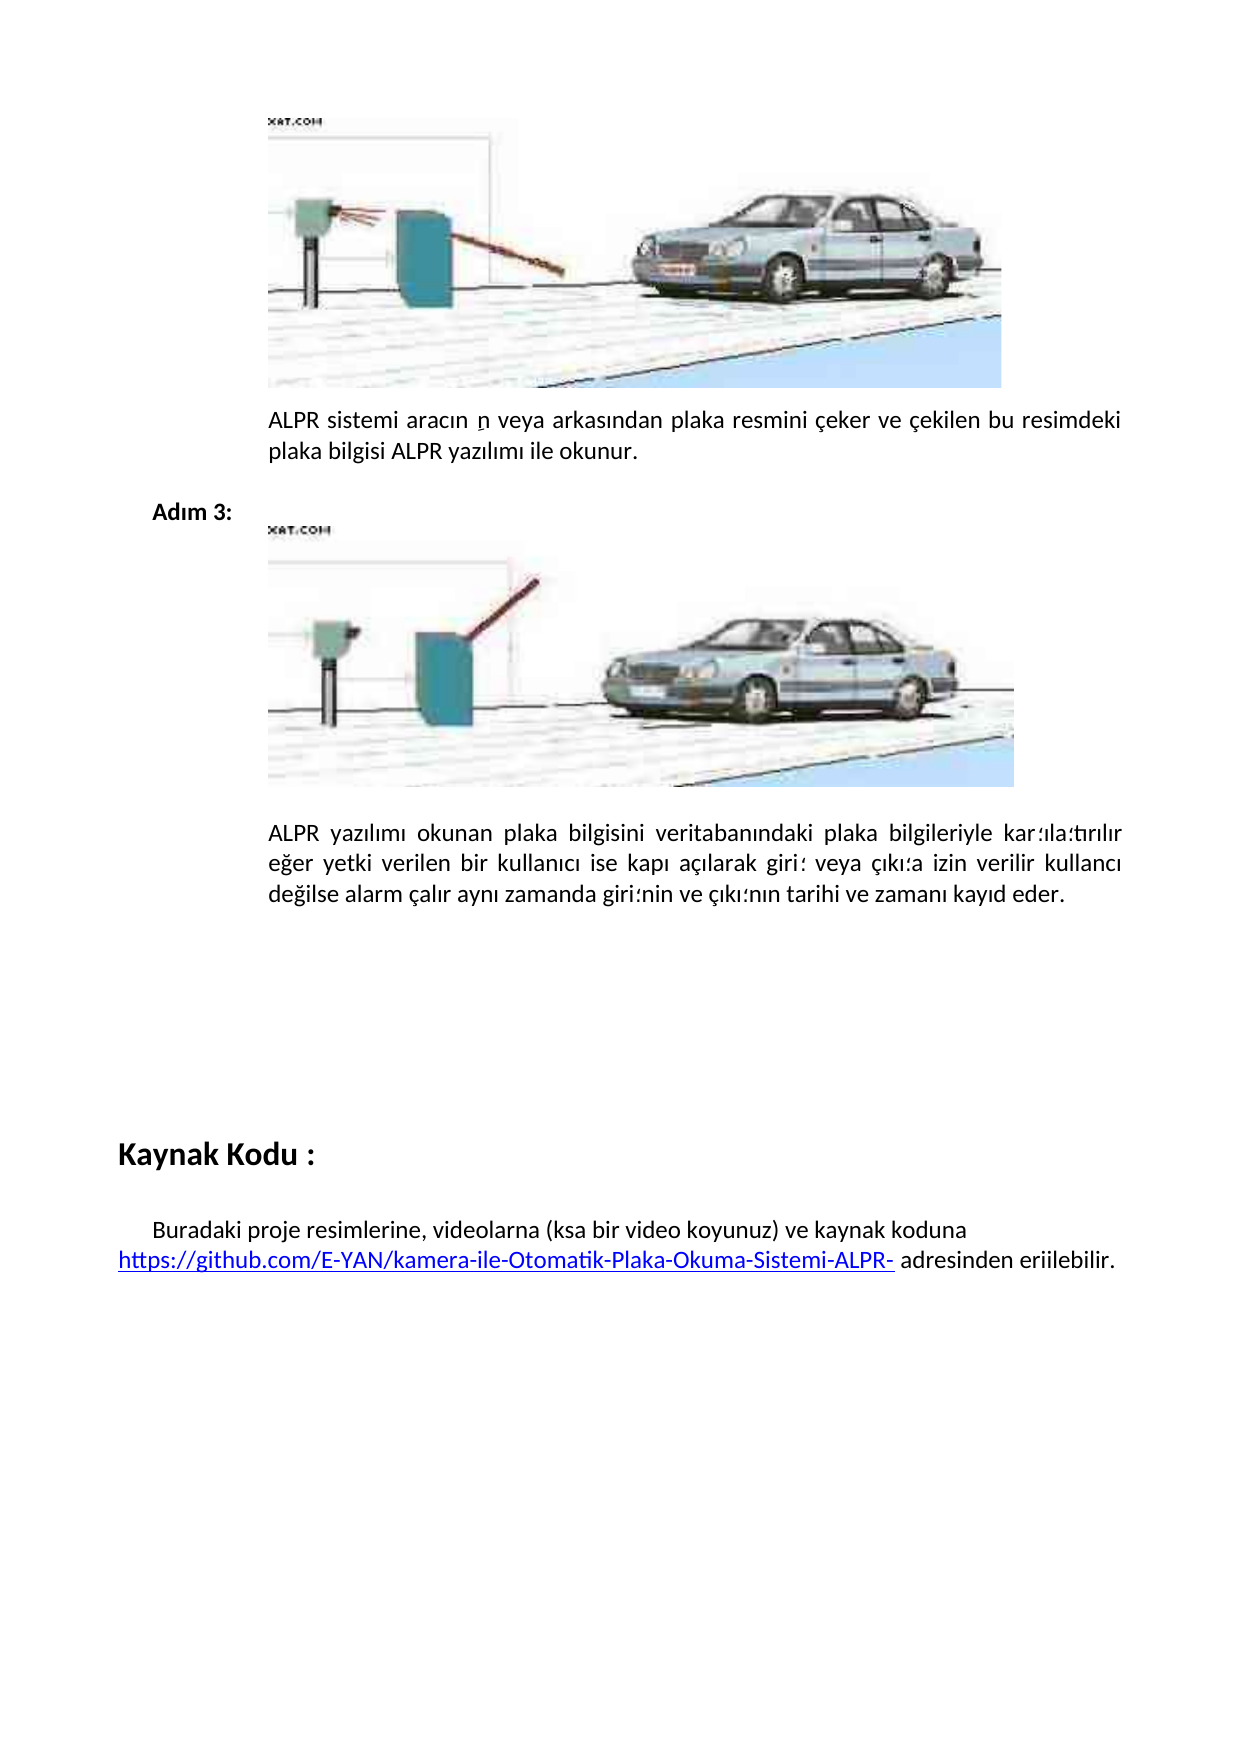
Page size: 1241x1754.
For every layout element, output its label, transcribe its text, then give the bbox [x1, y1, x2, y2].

text Buradaki proje resimlerine, videolar‎na (k‎sa bir video koyunuz) ve kaynak koduna https://github.com/E-YAN/kamera-ile-Otomatik-Plaka-Okuma-Sistemi-ALPR- adresinden eri‏ilebilir. [118, 1214, 1122, 1275]
text Kaynak Kodu : [118, 1133, 1122, 1173]
text ALPR yazılımı okunan plaka bilgisini veritabanındaki plaka bilgileriyle kar؛ıla؛tırılır eğer yetki verilen bir kullanıcı ise kapı açılarak giri؛ veya çıkı؛a izin verilir kullancı değilse alarm çalır aynı zamanda giri؛nin ve çıkı؛nın tarihi ve zamanı kayıd eder. [268, 817, 1122, 909]
text Adım 3: [118, 496, 1122, 527]
text ALPR sistemi aracın ِn veya arkasından plaka resmini çeker ve çekilen bu resimdeki plaka bilgisi ALPR yazılımı ile okunur. [268, 404, 1122, 466]
